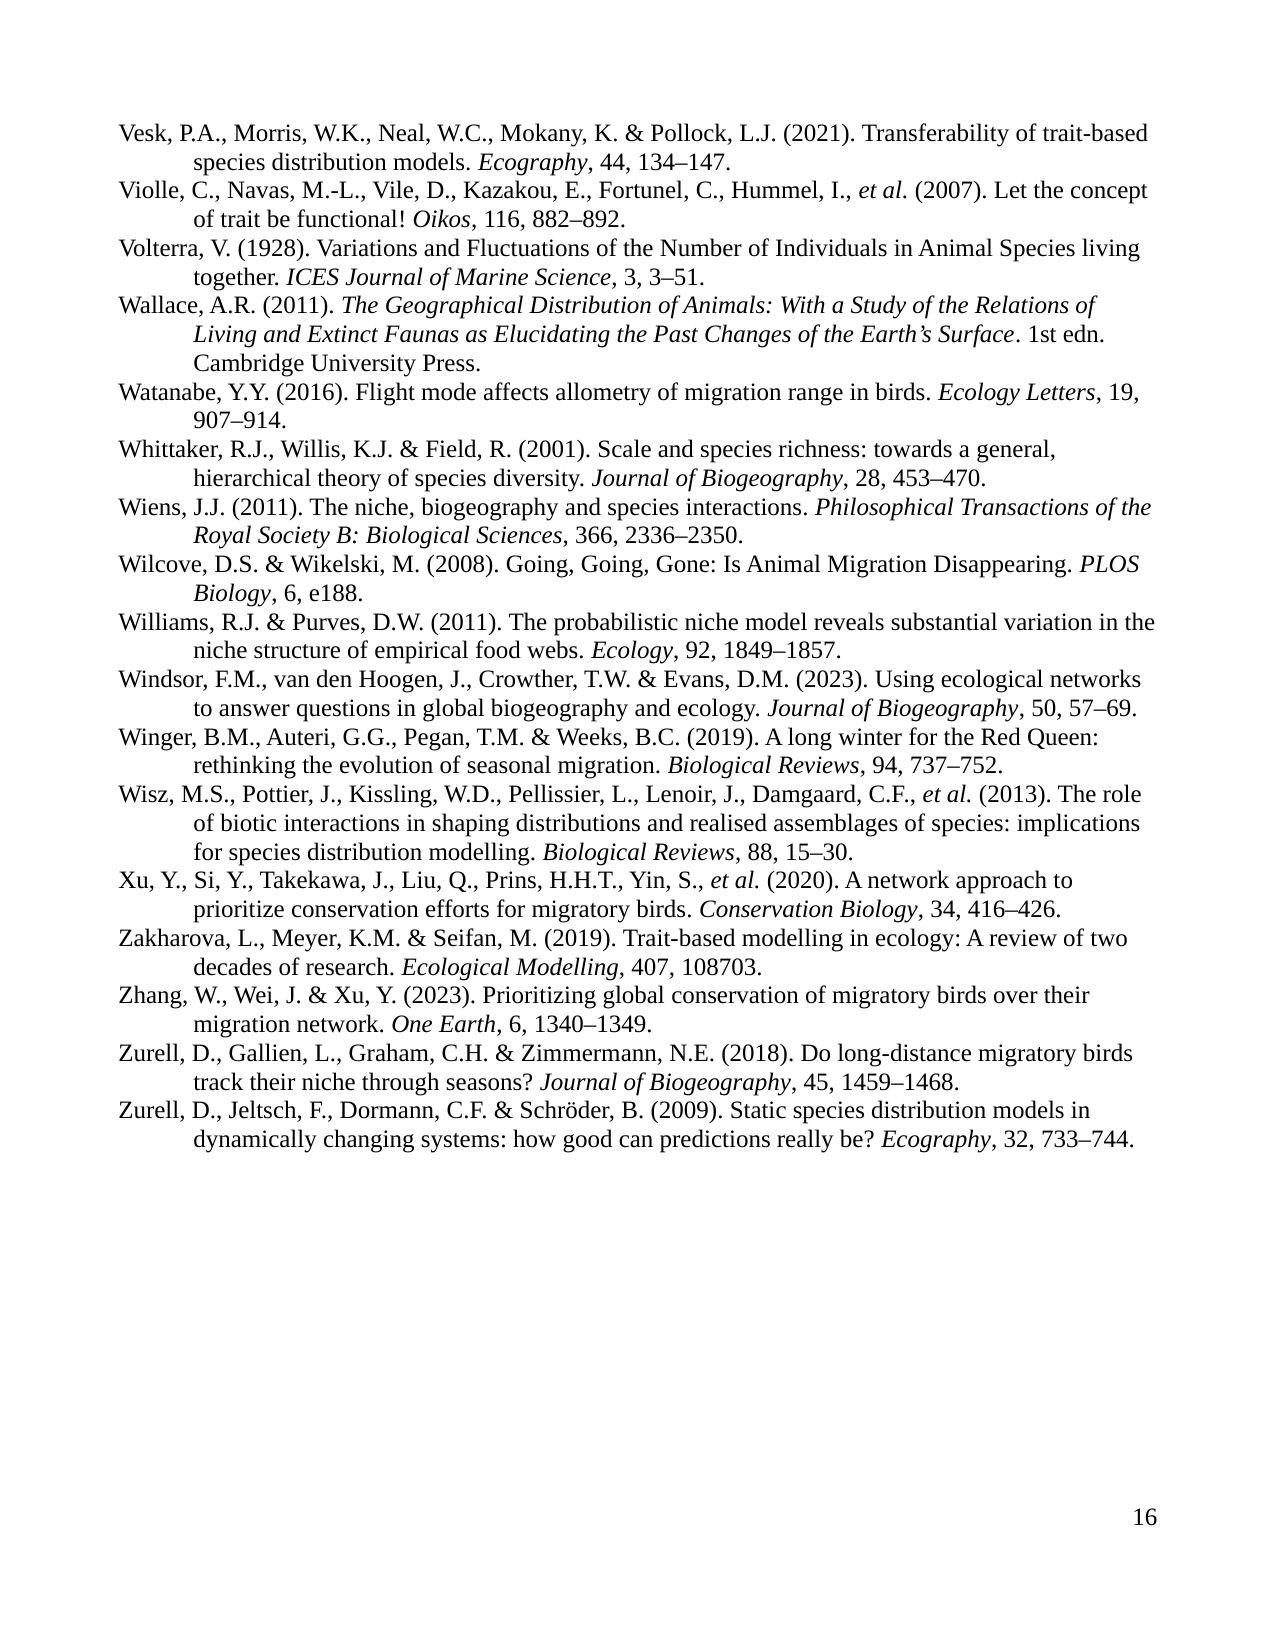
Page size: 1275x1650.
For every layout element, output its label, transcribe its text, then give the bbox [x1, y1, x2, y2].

text Wilcove, D.S. & Wikelski, M. (2008). Going, Going, Gone: Is Animal Migration Disappearing. PLOS Biology, 6, e188. [118, 549, 1157, 607]
text Wallace, A.R. (2011). The Geographical Distribution of Animals: With a Study of the Relations of Living and Extinct Faunas as Elucidating the Past Changes of the Earth’s Surface. 1st edn. Cambridge University Press. [118, 291, 1157, 377]
text Vesk, P.A., Morris, W.K., Neal, W.C., Mokany, K. & Pollock, L.J. (2021). Transferability of trait-based species distribution models. Ecography, 44, 134–147. [118, 118, 1157, 176]
text Williams, R.J. & Purves, D.W. (2011). The probabilistic niche model reveals substantial variation in the niche structure of empirical food webs. Ecology, 92, 1849–1857. [118, 607, 1157, 664]
text Windsor, F.M., van den Hoogen, J., Crowther, T.W. & Evans, D.M. (2023). Using ecological networks to answer questions in global biogeography and ecology. Journal of Biogeography, 50, 57–69. [118, 664, 1157, 722]
text Xu, Y., Si, Y., Takekawa, J., Liu, Q., Prins, H.H.T., Yin, S., et al. (2020). A network approach to prioritize conservation efforts for migratory birds. Conservation Biology, 34, 416–426. [118, 866, 1157, 923]
text Violle, C., Navas, M.-L., Vile, D., Kazakou, E., Fortunel, C., Hummel, I., et al. (2007). Let the concept of trait be functional! Oikos, 116, 882–892. [118, 176, 1157, 233]
text Zurell, D., Jeltsch, F., Dormann, C.F. & Schröder, B. (2009). Static species distribution models in dynamically changing systems: how good can predictions really be? Ecography, 32, 733–744. [118, 1096, 1157, 1153]
text Volterra, V. (1928). Variations and Fluctuations of the Number of Individuals in Animal Species living together. ICES Journal of Marine Science, 3, 3–51. [118, 233, 1157, 291]
text Whittaker, R.J., Willis, K.J. & Field, R. (2001). Scale and species richness: towards a general, hierarchical theory of species diversity. Journal of Biogeography, 28, 453–470. [118, 434, 1157, 492]
text Zakharova, L., Meyer, K.M. & Seifan, M. (2019). Trait-based modelling in ecology: A review of two decades of research. Ecological Modelling, 407, 108703. [118, 923, 1157, 981]
text Zurell, D., Gallien, L., Graham, C.H. & Zimmermann, N.E. (2018). Do long-distance migratory birds track their niche through seasons? Journal of Biogeography, 45, 1459–1468. [118, 1038, 1157, 1096]
text Wiens, J.J. (2011). The niche, biogeography and species interactions. Philosophical Transactions of the Royal Society B: Biological Sciences, 366, 2336–2350. [118, 492, 1157, 549]
text Watanabe, Y.Y. (2016). Flight mode affects allometry of migration range in birds. Ecology Letters, 19, 907–914. [118, 377, 1157, 434]
text Wisz, M.S., Pottier, J., Kissling, W.D., Pellissier, L., Lenoir, J., Damgaard, C.F., et al. (2013). The role of biotic interactions in shaping distributions and realised assemblages of species: implications for species distribution modelling. Biological Reviews, 88, 15–30. [118, 779, 1157, 866]
text Winger, B.M., Auteri, G.G., Pegan, T.M. & Weeks, B.C. (2019). A long winter for the Red Queen: rethinking the evolution of seasonal migration. Biological Reviews, 94, 737–752. [118, 722, 1157, 779]
text Zhang, W., Wei, J. & Xu, Y. (2023). Prioritizing global conservation of migratory birds over their migration network. One Earth, 6, 1340–1349. [118, 981, 1157, 1038]
